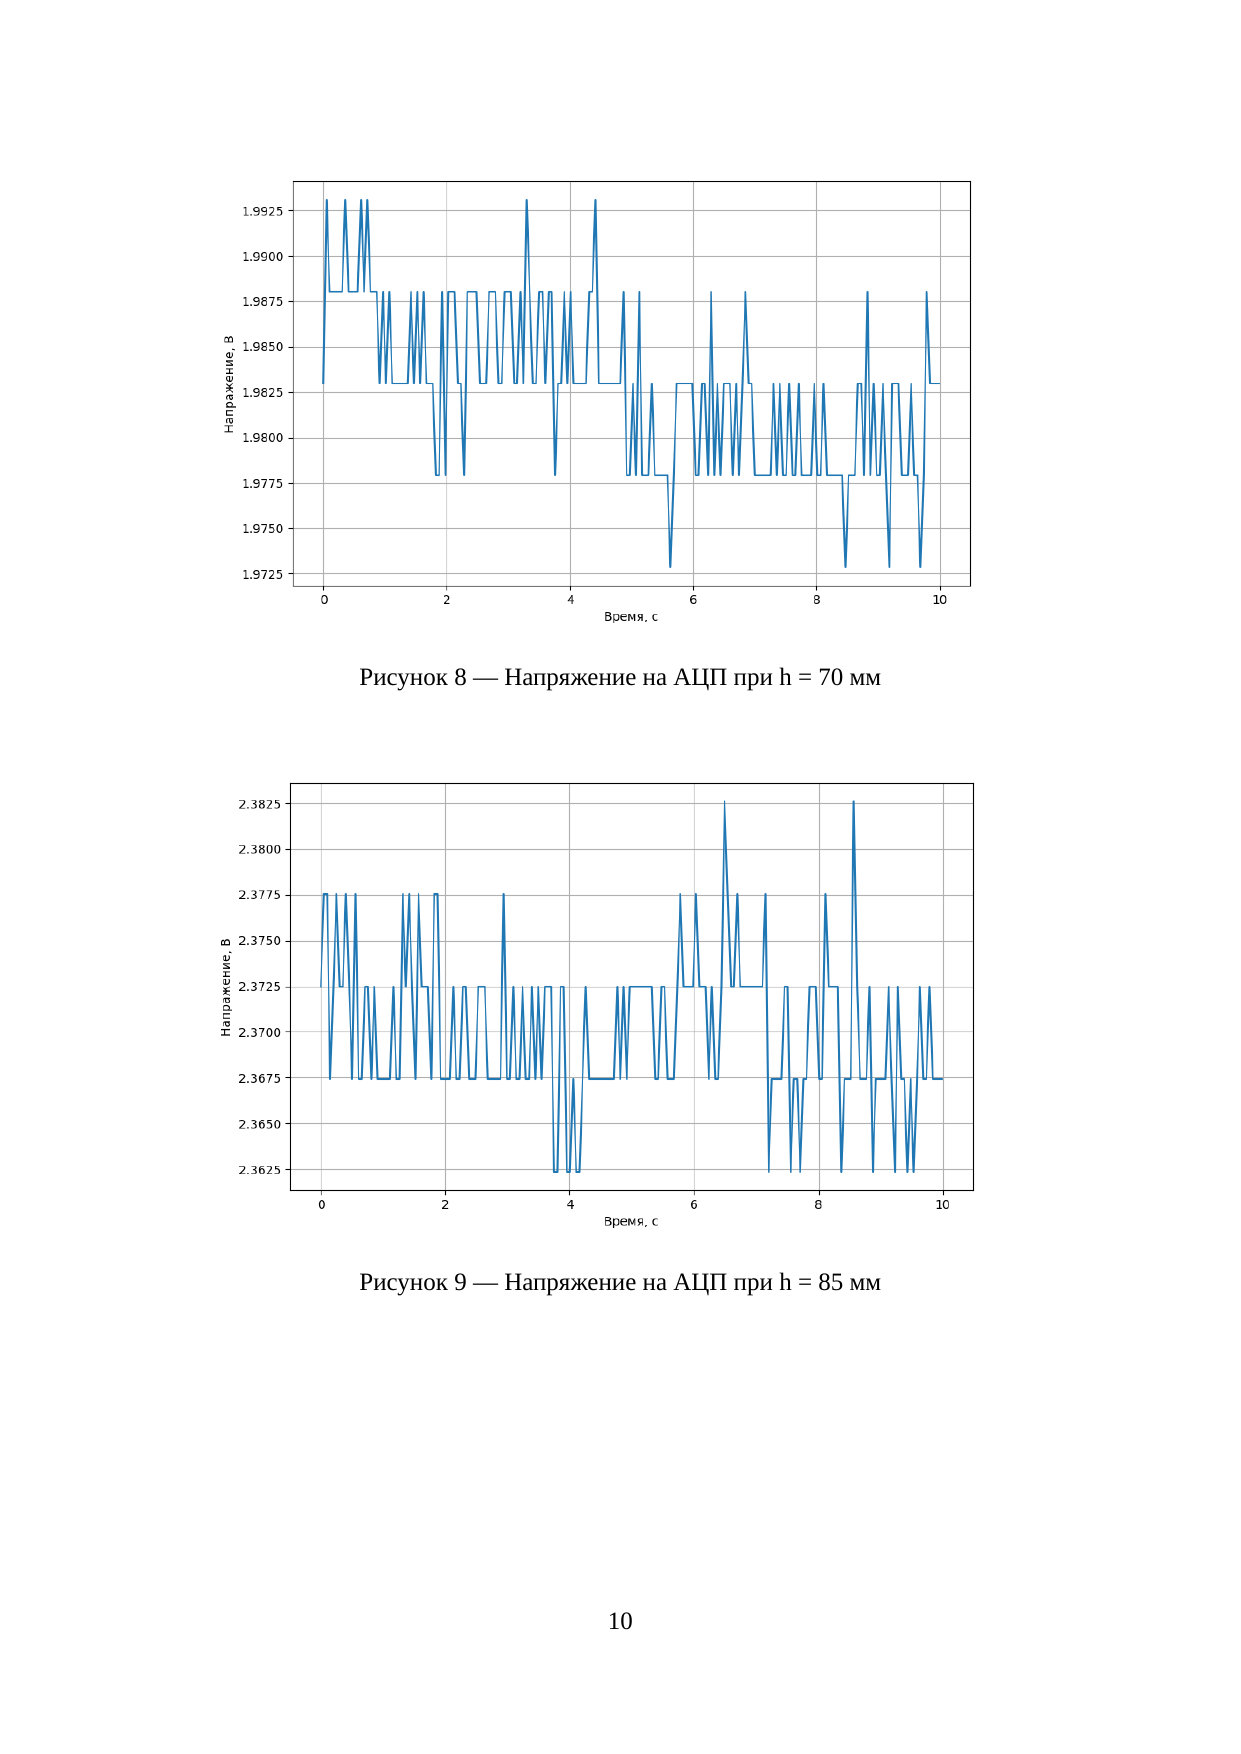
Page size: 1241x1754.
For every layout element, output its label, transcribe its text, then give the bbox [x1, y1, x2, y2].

text Рисунок 8 — Напряжение на АЦП при h = 70 мм [118, 662, 1122, 691]
text Рисунок 9 — Напряжение на АЦП при h = 85 мм [118, 1267, 1122, 1296]
picture [179, 719, 1061, 1248]
picture [183, 118, 1057, 643]
